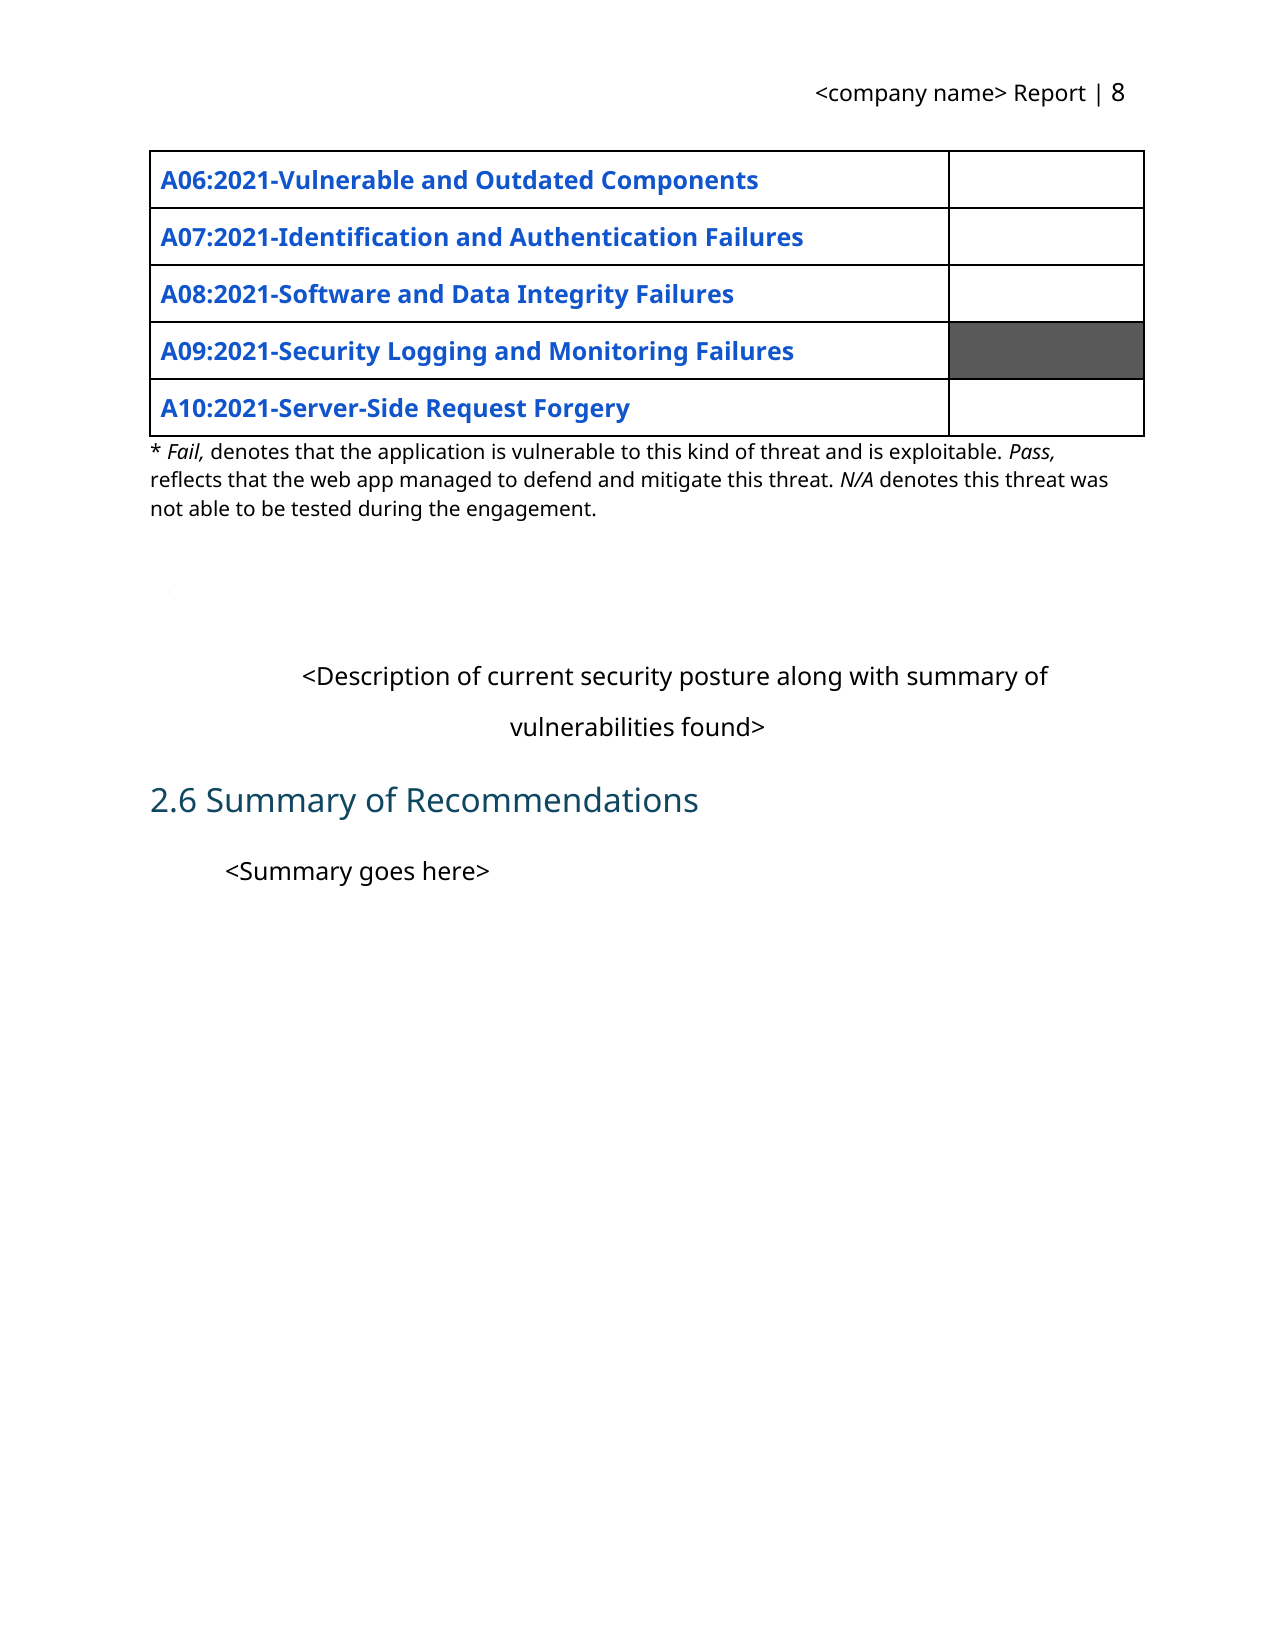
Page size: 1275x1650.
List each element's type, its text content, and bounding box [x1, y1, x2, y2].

table_cell [950, 209, 1143, 264]
table_cell [950, 266, 1143, 321]
table_cell A06:2021-Vulnerable and Outdated Components [151, 152, 948, 207]
text <Summary goes here> [150, 854, 1134, 888]
subtitle 2.6 Summary of Recommendations [150, 777, 1125, 823]
table_cell [950, 323, 1143, 378]
table_cell [950, 152, 1143, 207]
table_cell [950, 380, 1143, 435]
text * Fail, denotes that the application is vulnerable to this kind of threat and is exploitable. Pass, reflects that the web app managed to defend and mitigate this threat. N/A denotes this threat was not able to be tested during the engagement. [150, 437, 1125, 522]
table_cell A08:2021-Software and Data Integrity Failures [151, 266, 948, 321]
text <Description of current security posture along with summary of vulnerabilities found> [150, 658, 1125, 744]
table_cell A09:2021-Security Logging and Monitoring Failures [151, 323, 948, 378]
table_cell A10:2021-Server-Side Request Forgery [151, 380, 948, 435]
table_cell A07:2021-Identification and Authentication Failures [151, 209, 948, 264]
